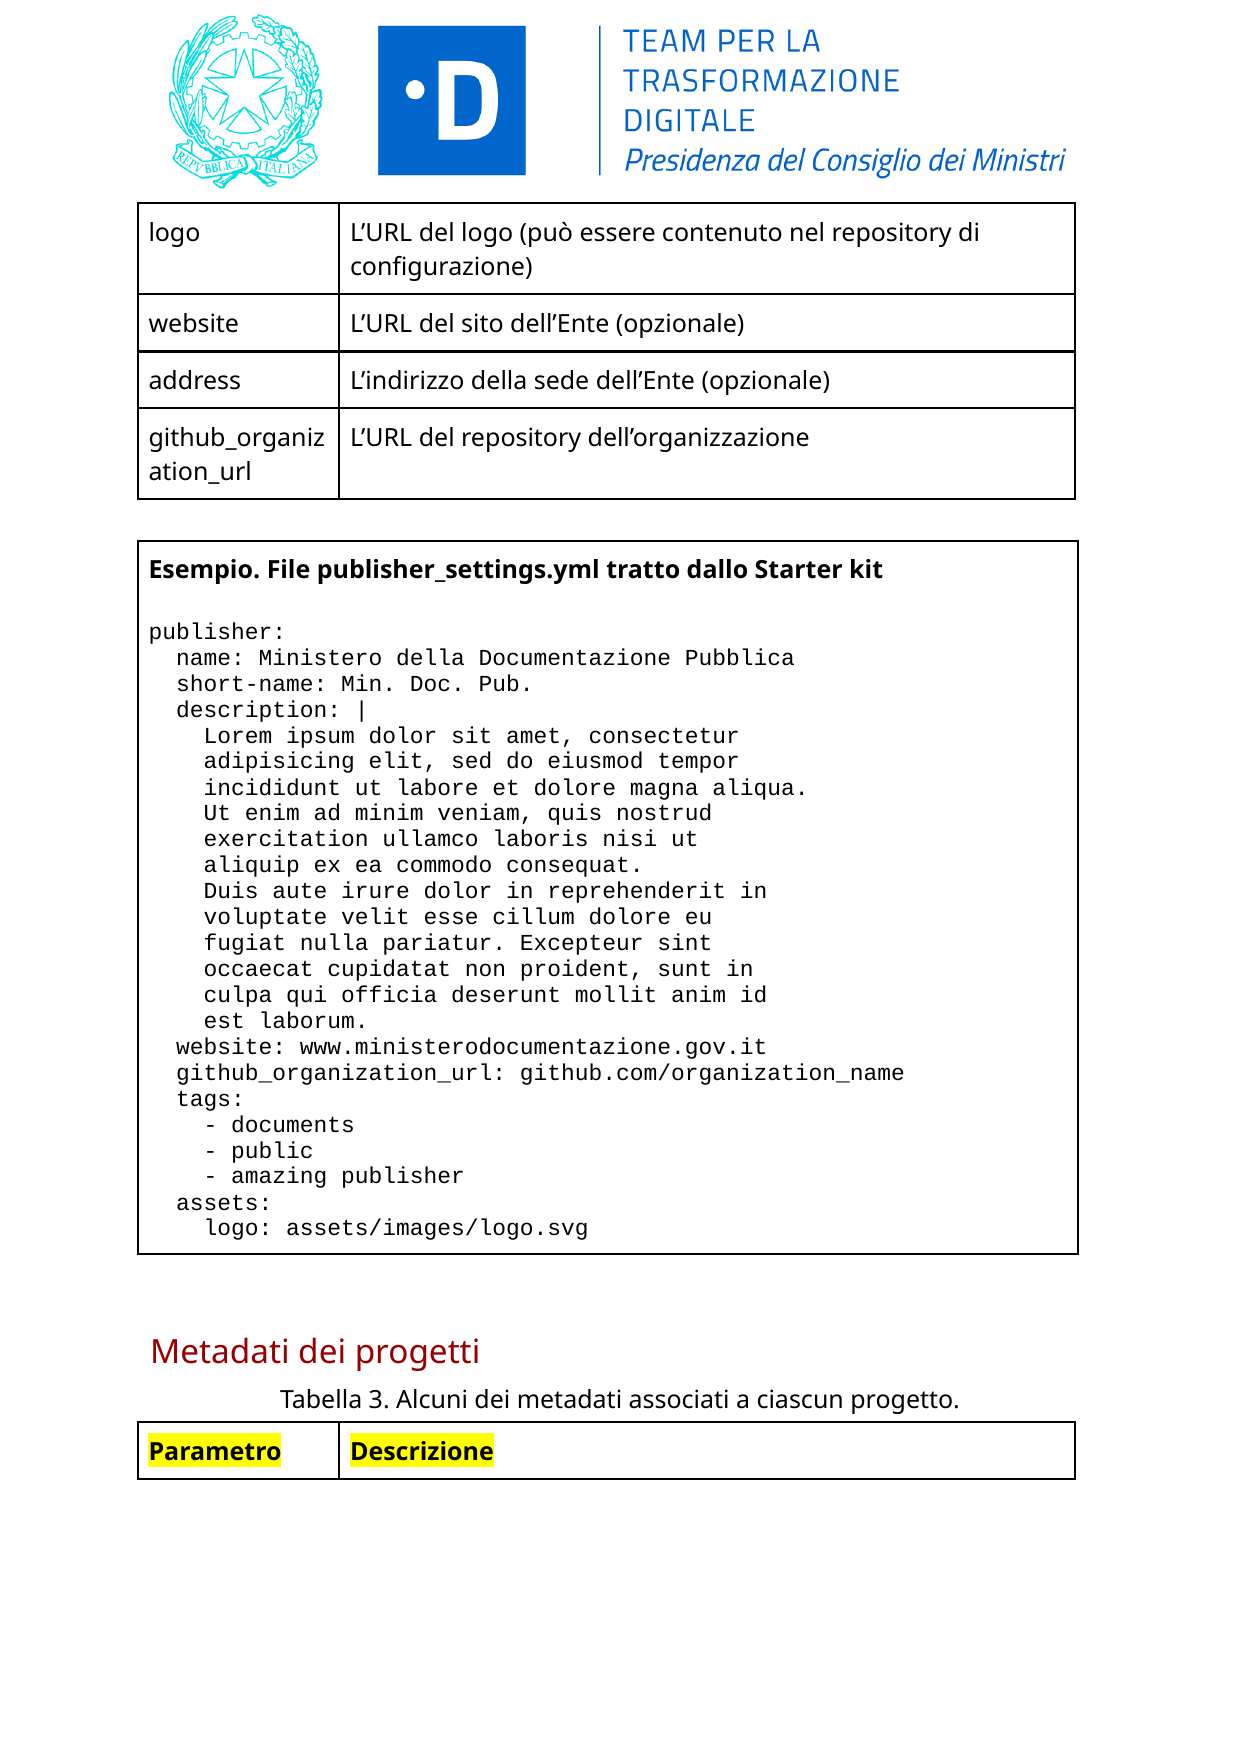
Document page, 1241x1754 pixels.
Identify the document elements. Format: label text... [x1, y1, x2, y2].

table_cell github_organization_url [139, 409, 338, 498]
table_cell L’indirizzo della sede dell’Ente (opzionale) [340, 353, 1074, 407]
table_cell L’URL del repository dell’organizzazione [340, 409, 1074, 498]
table_cell L’URL del logo (può essere contenuto nel repository di configurazione) [340, 204, 1074, 293]
table_header Esempio. File publisher_settings.yml tratto dallo Starter kit publisher: name: Ministero della Documentazione Pubblica short-name: Min. Doc. Pub. description: | Lorem ipsum dolor sit amet, consectetur adipisicing elit, sed do eiusmod tempor incididunt ut labore et dolore magna aliqua. Ut enim ad minim veniam, quis nostrud exercitation ullamco laboris nisi ut aliquip ex ea commodo consequat. Duis aute irure dolor in reprehenderit in voluptate velit esse cillum dolore eu fugiat nulla pariatur. Excepteur sint occaecat cupidatat non proident, sunt in culpa qui officia deserunt mollit anim id est laborum. website: www.ministerodocumentazione.gov.it github_organization_url: github.com/organization_name tags: - documents - public - amazing publisher assets: logo: assets/images/logo.svg [139, 542, 1077, 1253]
subtitle Metadati dei progetti [150, 1328, 1090, 1373]
text Tabella 3. Alcuni dei metadati associati a ciascun progetto. [150, 1381, 1090, 1416]
table_header Descrizione [340, 1423, 1074, 1478]
table_cell address [139, 353, 338, 407]
table_header Parametro [139, 1423, 338, 1478]
picture [150, 0, 1091, 203]
table_cell logo [139, 204, 338, 293]
table_cell website [139, 295, 338, 350]
table_cell L’URL del sito dell’Ente (opzionale) [340, 295, 1074, 350]
